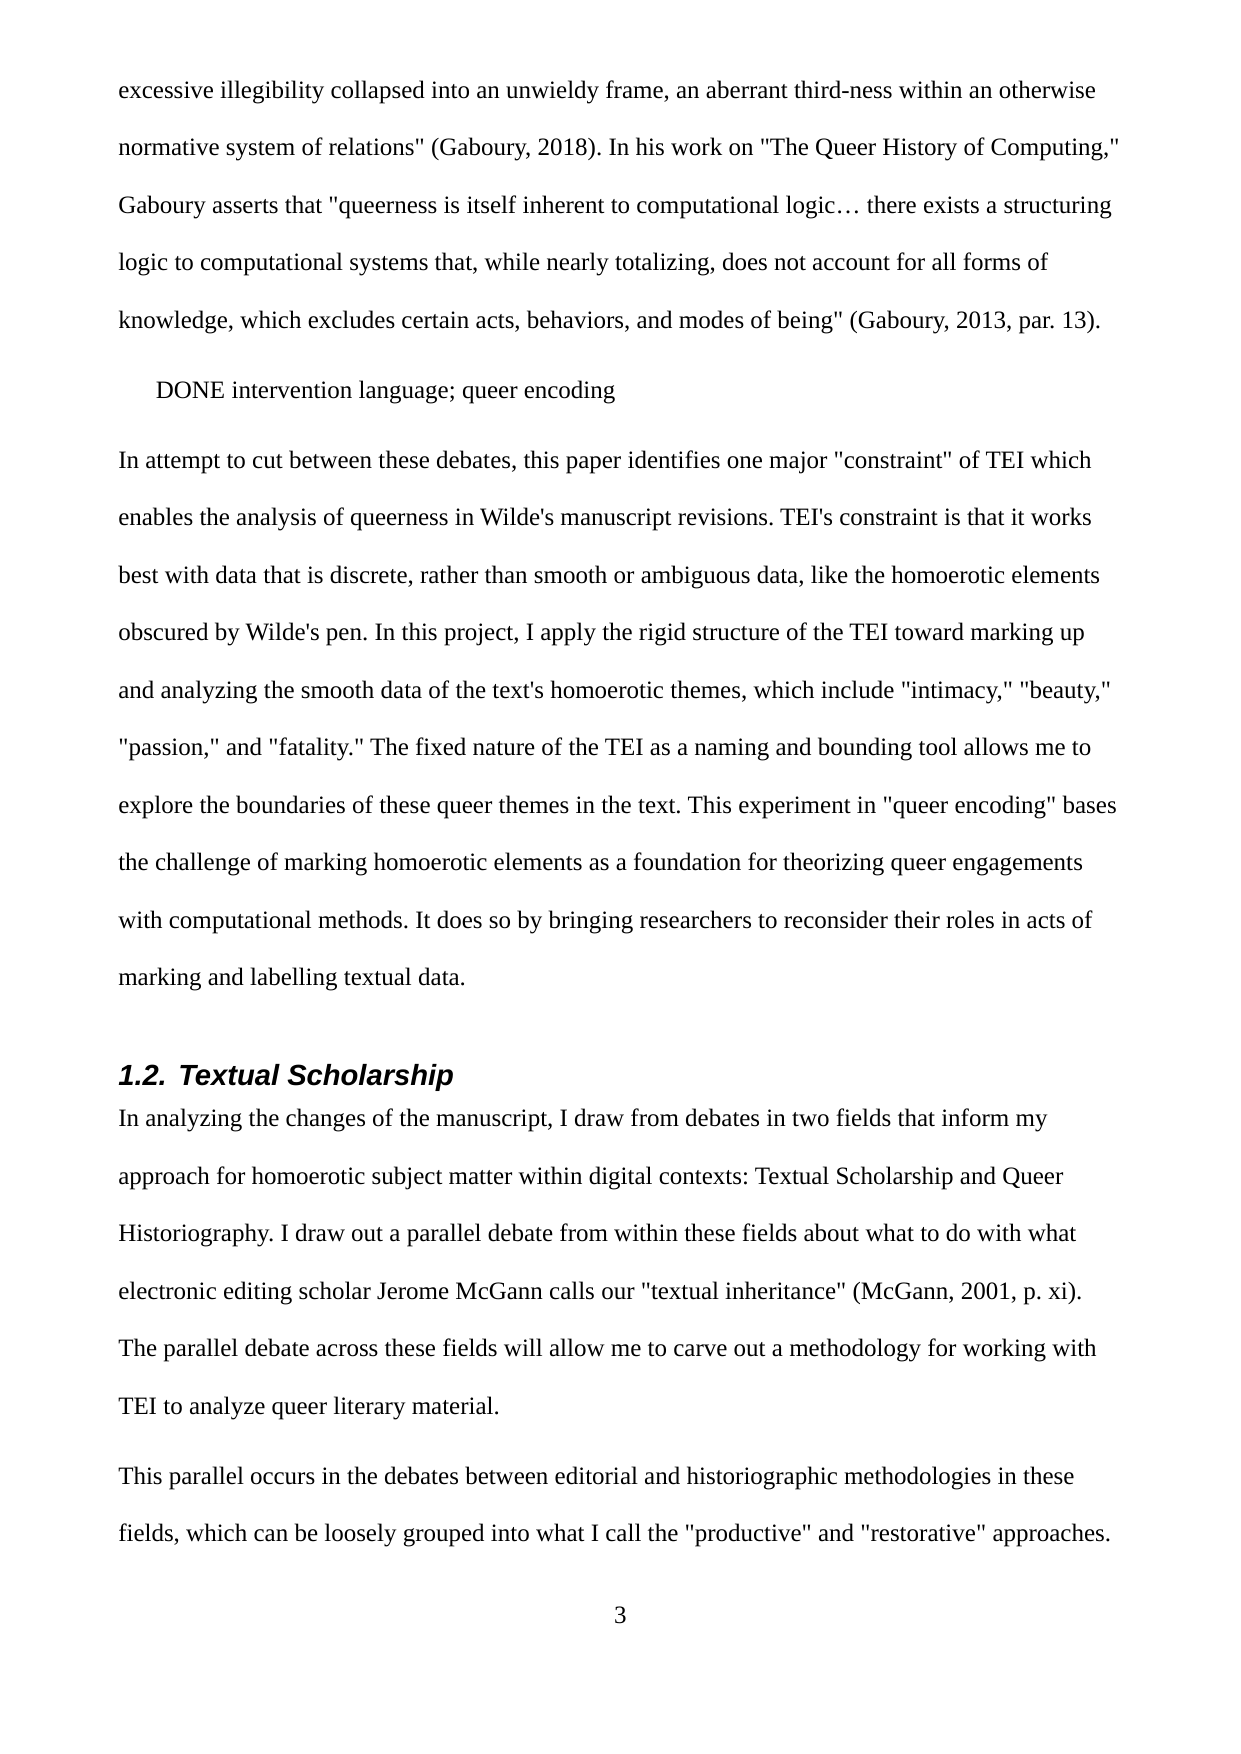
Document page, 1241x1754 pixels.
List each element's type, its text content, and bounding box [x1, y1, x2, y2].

text excessive illegibility collapsed into an unwieldy frame, an aberrant third-ness within an otherwise normative system of relations" (Gaboury, 2018). In his work on "The Queer History of Computing," Gaboury asserts that "queerness is itself inherent to computational logic… there exists a structuring logic to computational systems that, while nearly totalizing, does not account for all forms of knowledge, which excludes certain acts, behaviors, and modes of being" (Gaboury, 2013, par. 13). [118, 75, 1122, 334]
text This parallel occurs in the debates between editorial and historiographic methodologies in these fields, which can be loosely grouped into what I call the "productive" and "restorative" approaches. [118, 1461, 1122, 1547]
subtitle Textual Scholarship [118, 1057, 1122, 1091]
text In attempt to cut between these debates, this paper identifies one major "constraint" of TEI which enables the analysis of queerness in Wilde's manuscript revisions. TEI's constraint is that it works best with data that is discrete, rather than smooth or ambiguous data, like the homoerotic elements obscured by Wilde's pen. In this project, I apply the rigid structure of the TEI toward marking up and analyzing the smooth data of the text's homoerotic themes, which include "intimacy," "beauty," "passion," and "fatality." The fixed nature of the TEI as a naming and bounding tool allows me to explore the boundaries of these queer themes in the text. This experiment in "queer encoding" bases the challenge of marking homoerotic elements as a foundation for theorizing queer engagements with computational methods. It does so by bringing researchers to reconsider their roles in acts of marking and labelling textual data. [118, 445, 1122, 991]
text In analyzing the changes of the manuscript, I draw from debates in two fields that inform my approach for homoerotic subject matter within digital contexts: Textual Scholarship and Queer Historiography. I draw out a parallel debate from within these fields about what to do with what electronic editing scholar Jerome McGann calls our "textual inheritance" (McGann, 2001, p. xi). The parallel debate across these fields will allow me to carve out a methodology for working with TEI to analyze queer literary material. [118, 1103, 1122, 1420]
text DONE intervention language; queer encoding [156, 375, 1122, 404]
